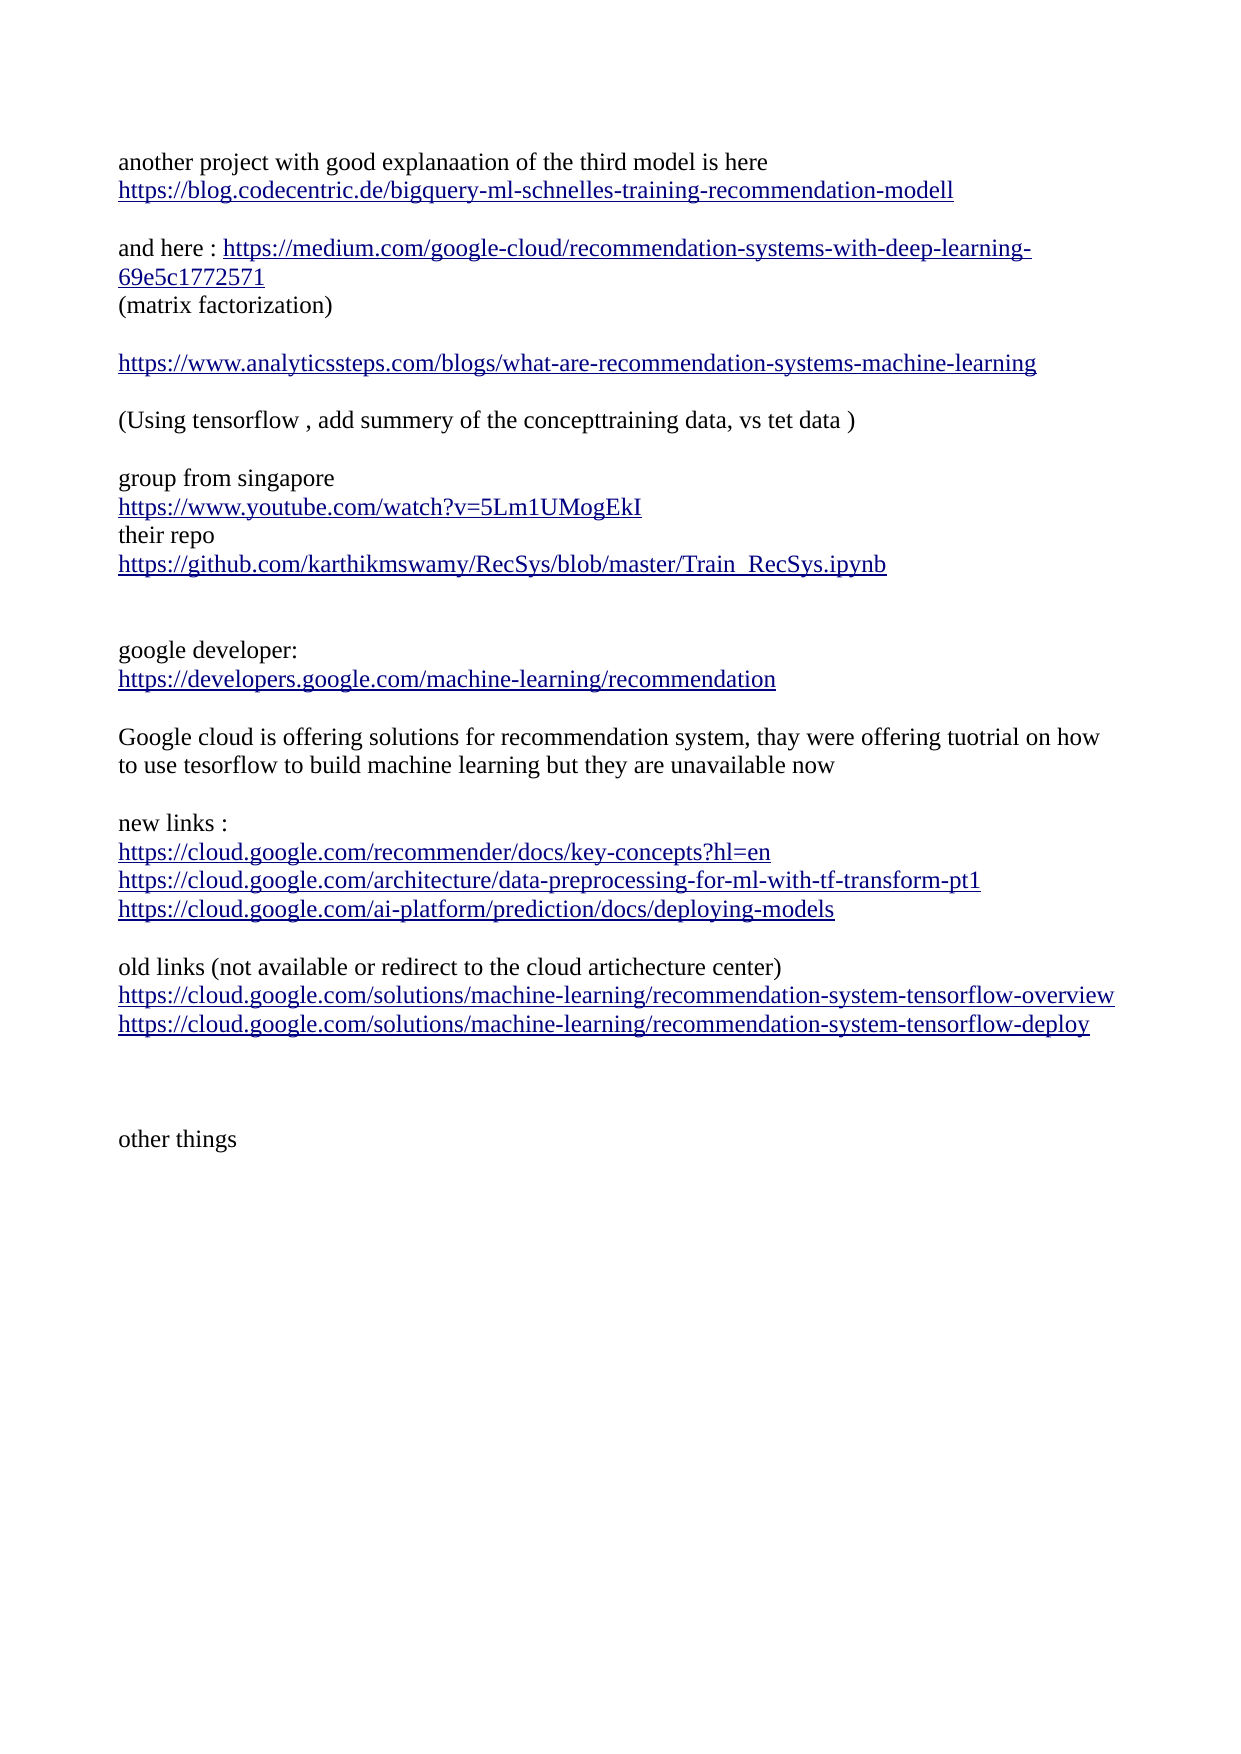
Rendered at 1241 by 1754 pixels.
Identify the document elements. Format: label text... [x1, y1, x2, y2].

text other things [118, 1124, 1122, 1153]
text new links : [118, 808, 1122, 837]
text their repo [118, 521, 1122, 549]
text https://cloud.google.com/solutions/machine-learning/recommendation-system-tensorflow-deploy [118, 1009, 1122, 1038]
text https://cloud.google.com/architecture/data-preprocessing-for-ml-with-tf-transform-pt1 [118, 866, 1122, 894]
text google developer: [118, 636, 1122, 664]
text (matrix factorization) [118, 291, 1122, 319]
text (Using tensorflow , add summery of the concepttraining data, vs tet data ) [118, 406, 1122, 434]
text group from singapore [118, 463, 1122, 492]
text another project with good explanaation of the third model is here [118, 147, 1122, 176]
text https://www.analyticssteps.com/blogs/what-are-recommendation-systems-machine-learning [118, 348, 1122, 377]
text https://github.com/karthikmswamy/RecSys/blob/master/Train_RecSys.ipynb [118, 549, 1122, 578]
text https://cloud.google.com/ai-platform/prediction/docs/deploying-models [118, 894, 1122, 923]
text https://www.youtube.com/watch?v=5Lm1UMogEkI [118, 492, 1122, 521]
text and here : https://medium.com/google-cloud/recommendation-systems-with-deep-learning-69e5c1772571 [118, 233, 1122, 291]
text https://developers.google.com/machine-learning/recommendation [118, 664, 1122, 693]
text old links (not available or redirect to the cloud artichecture center) [118, 952, 1122, 981]
text https://cloud.google.com/solutions/machine-learning/recommendation-system-tensorflow-overview [118, 981, 1122, 1009]
text Google cloud is offering solutions for recommendation system, thay were offering tuotrial on how to use tesorflow to build machine learning but they are unavailable now [118, 722, 1122, 779]
text https://blog.codecentric.de/bigquery-ml-schnelles-training-recommendation-modell [118, 176, 1122, 204]
text https://cloud.google.com/recommender/docs/key-concepts?hl=en [118, 837, 1122, 866]
